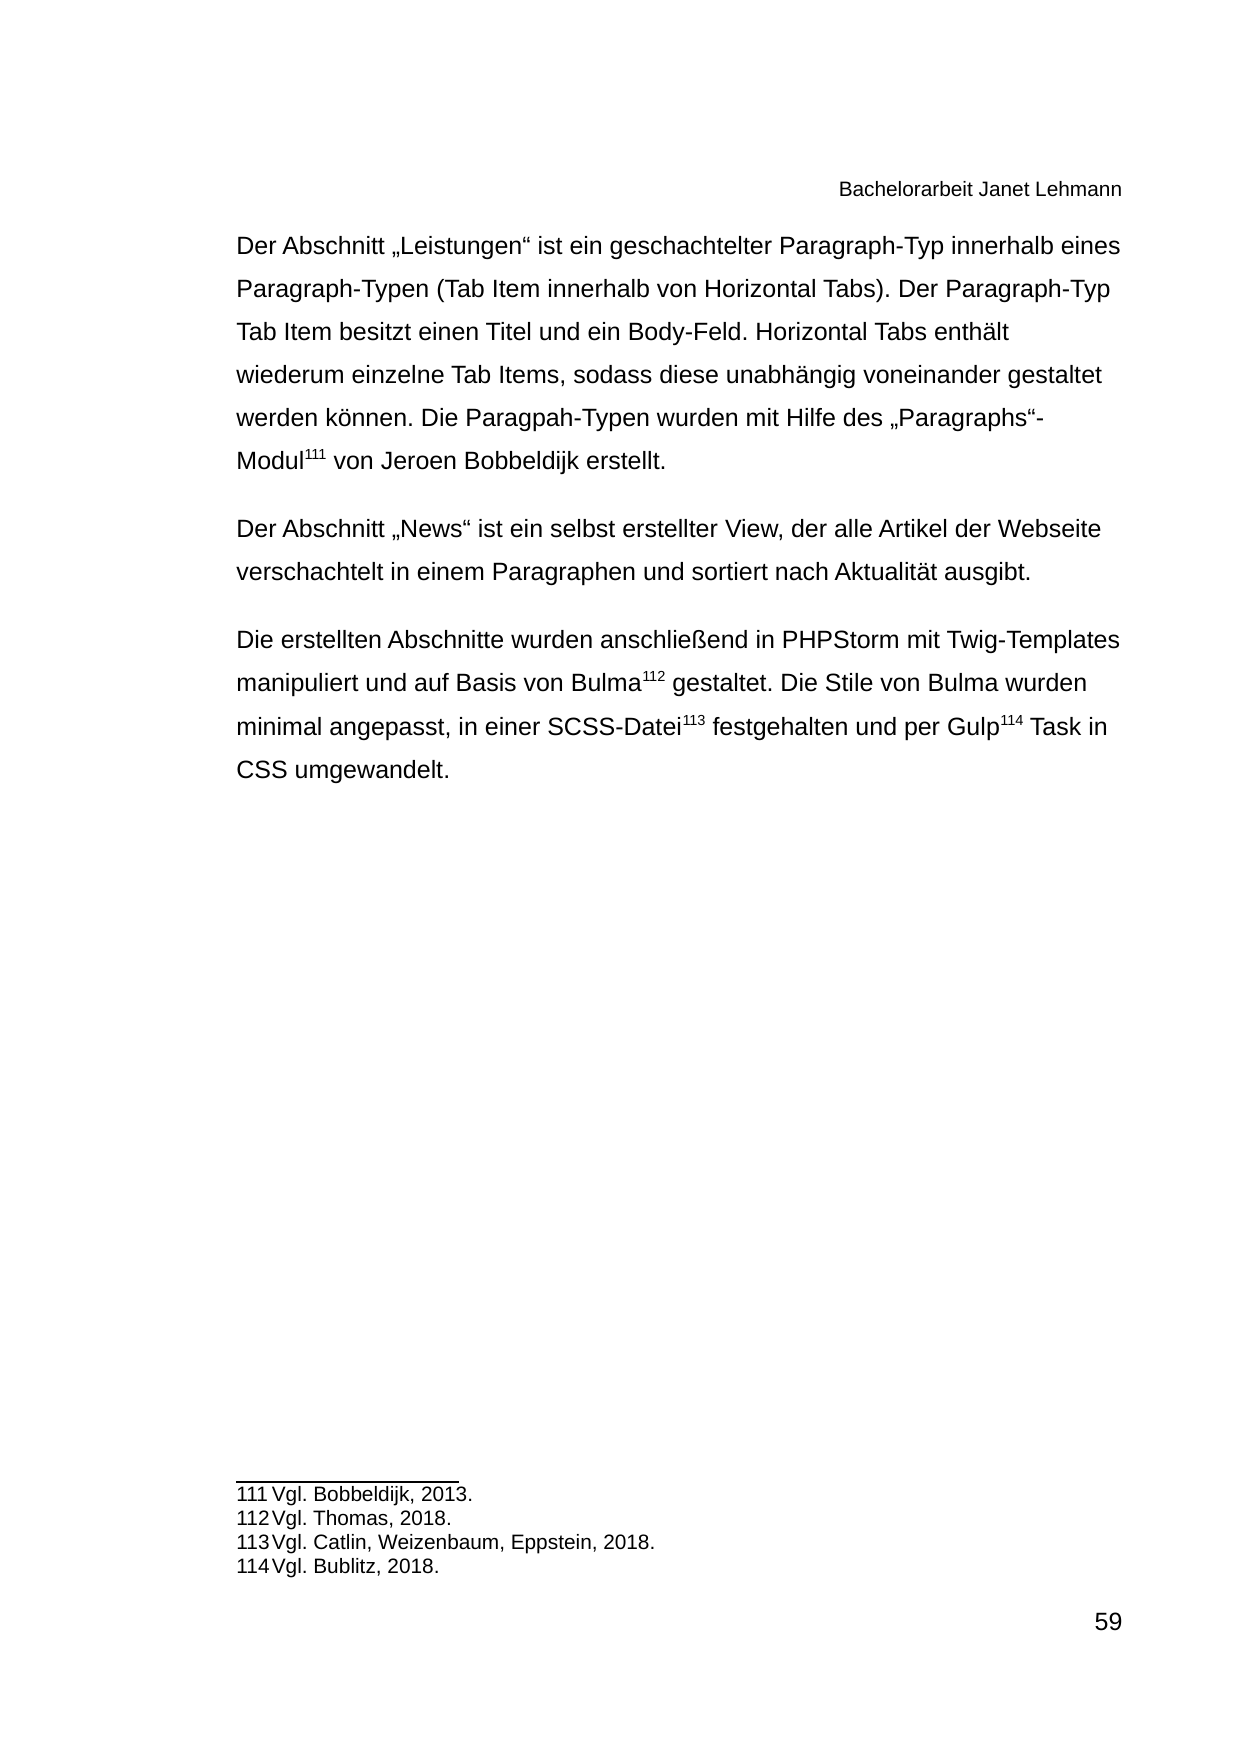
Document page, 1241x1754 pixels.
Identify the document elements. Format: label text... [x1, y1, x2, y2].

text Vgl. Bobbeldijk, 2013. [236, 1482, 1122, 1506]
text Vgl. Catlin, Weizenbaum, Eppstein, 2018. [236, 1530, 1122, 1554]
text Der Abschnitt „News“ ist ein selbst erstellter View, der alle Artikel der Webseite verschachtelt in einem Paragraphen und sortiert nach Aktualität ausgibt. [236, 514, 1122, 586]
text Vgl. Bublitz, 2018. [236, 1554, 1122, 1578]
text Der Abschnitt „Leistungen“ ist ein geschachtelter Paragraph-Typ innerhalb eines Paragraph-Typen (Tab Item innerhalb von Horizontal Tabs). Der Paragraph-Typ Tab Item besitzt einen Titel und ein Body-Feld. Horizontal Tabs enthält wiederum einzelne Tab Items, sodass diese unabhängig voneinander gestaltet werden können. Die Paragpah-Typen wurden mit Hilfe des „Paragraphs“-Modul von Jeroen Bobbeldijk erstellt. [236, 231, 1122, 475]
text Die erstellten Abschnitte wurden anschließend in PHPStorm mit Twig-Templates manipuliert und auf Basis von Bulma gestaltet. Die Stile von Bulma wurden minimal angepasst, in einer SCSS-Datei festgehalten und per Gulp Task in CSS umgewandelt. [236, 625, 1122, 783]
text Vgl. Thomas, 2018. [236, 1506, 1122, 1530]
